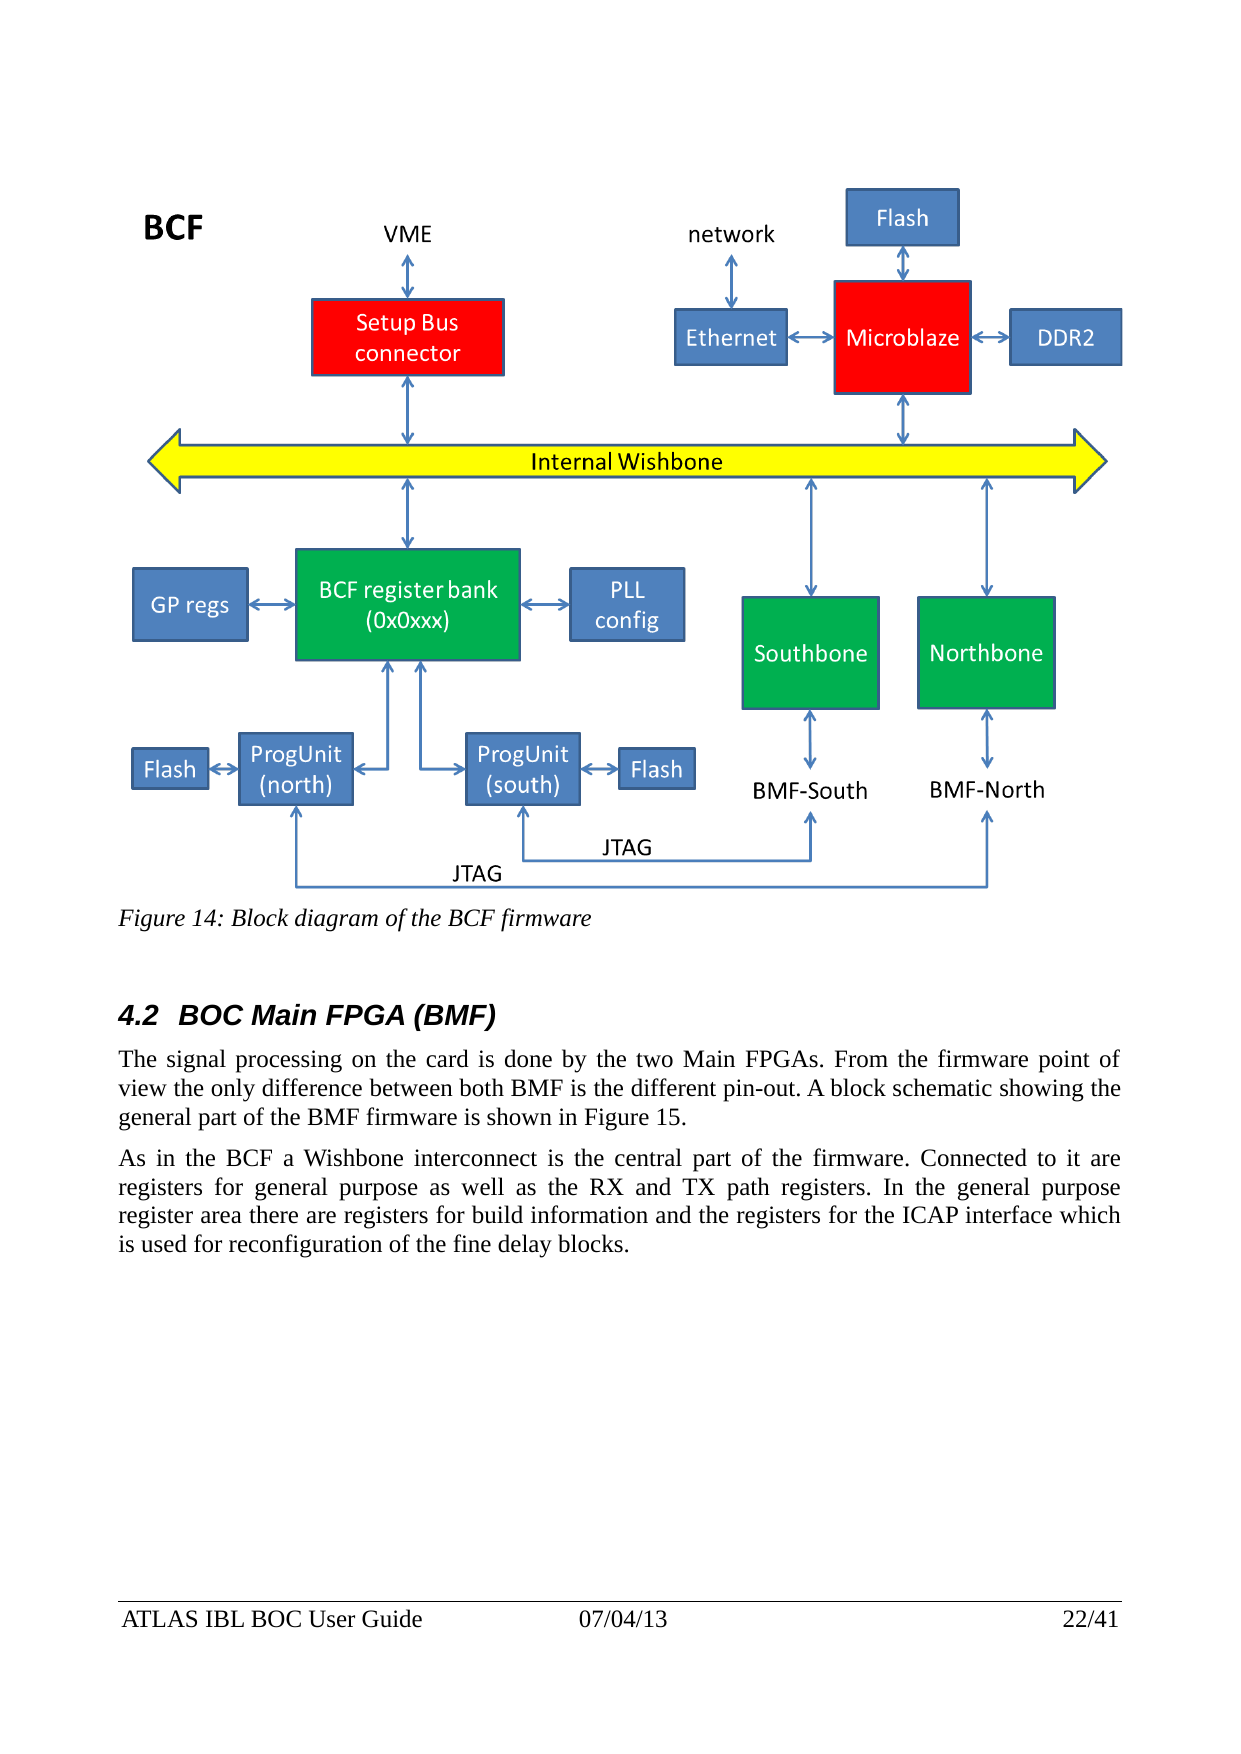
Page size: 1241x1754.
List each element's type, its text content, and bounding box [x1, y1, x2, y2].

subtitle BOC Main FPGA (BMF) [118, 998, 1122, 1032]
text As in the BCF a Wishbone interconnect is the central part of the firmware. Connected to it are registers for general purpose as well as the RX and TX path registers. In the general purpose register area there are registers for build information and the registers for the ICAP interface which is used for reconfiguration of the fine delay blocks. [118, 1143, 1122, 1258]
picture [118, 188, 1123, 904]
text The signal processing on the card is done by the two Main FPGAs. From the firmware point of view the only difference between both BMF is the different pin-out. A block schematic showing the general part of the BMF firmware is shown in Figure 15. [118, 1044, 1122, 1130]
text Figure 14: Block diagram of the BCF firmware [118, 904, 1122, 932]
